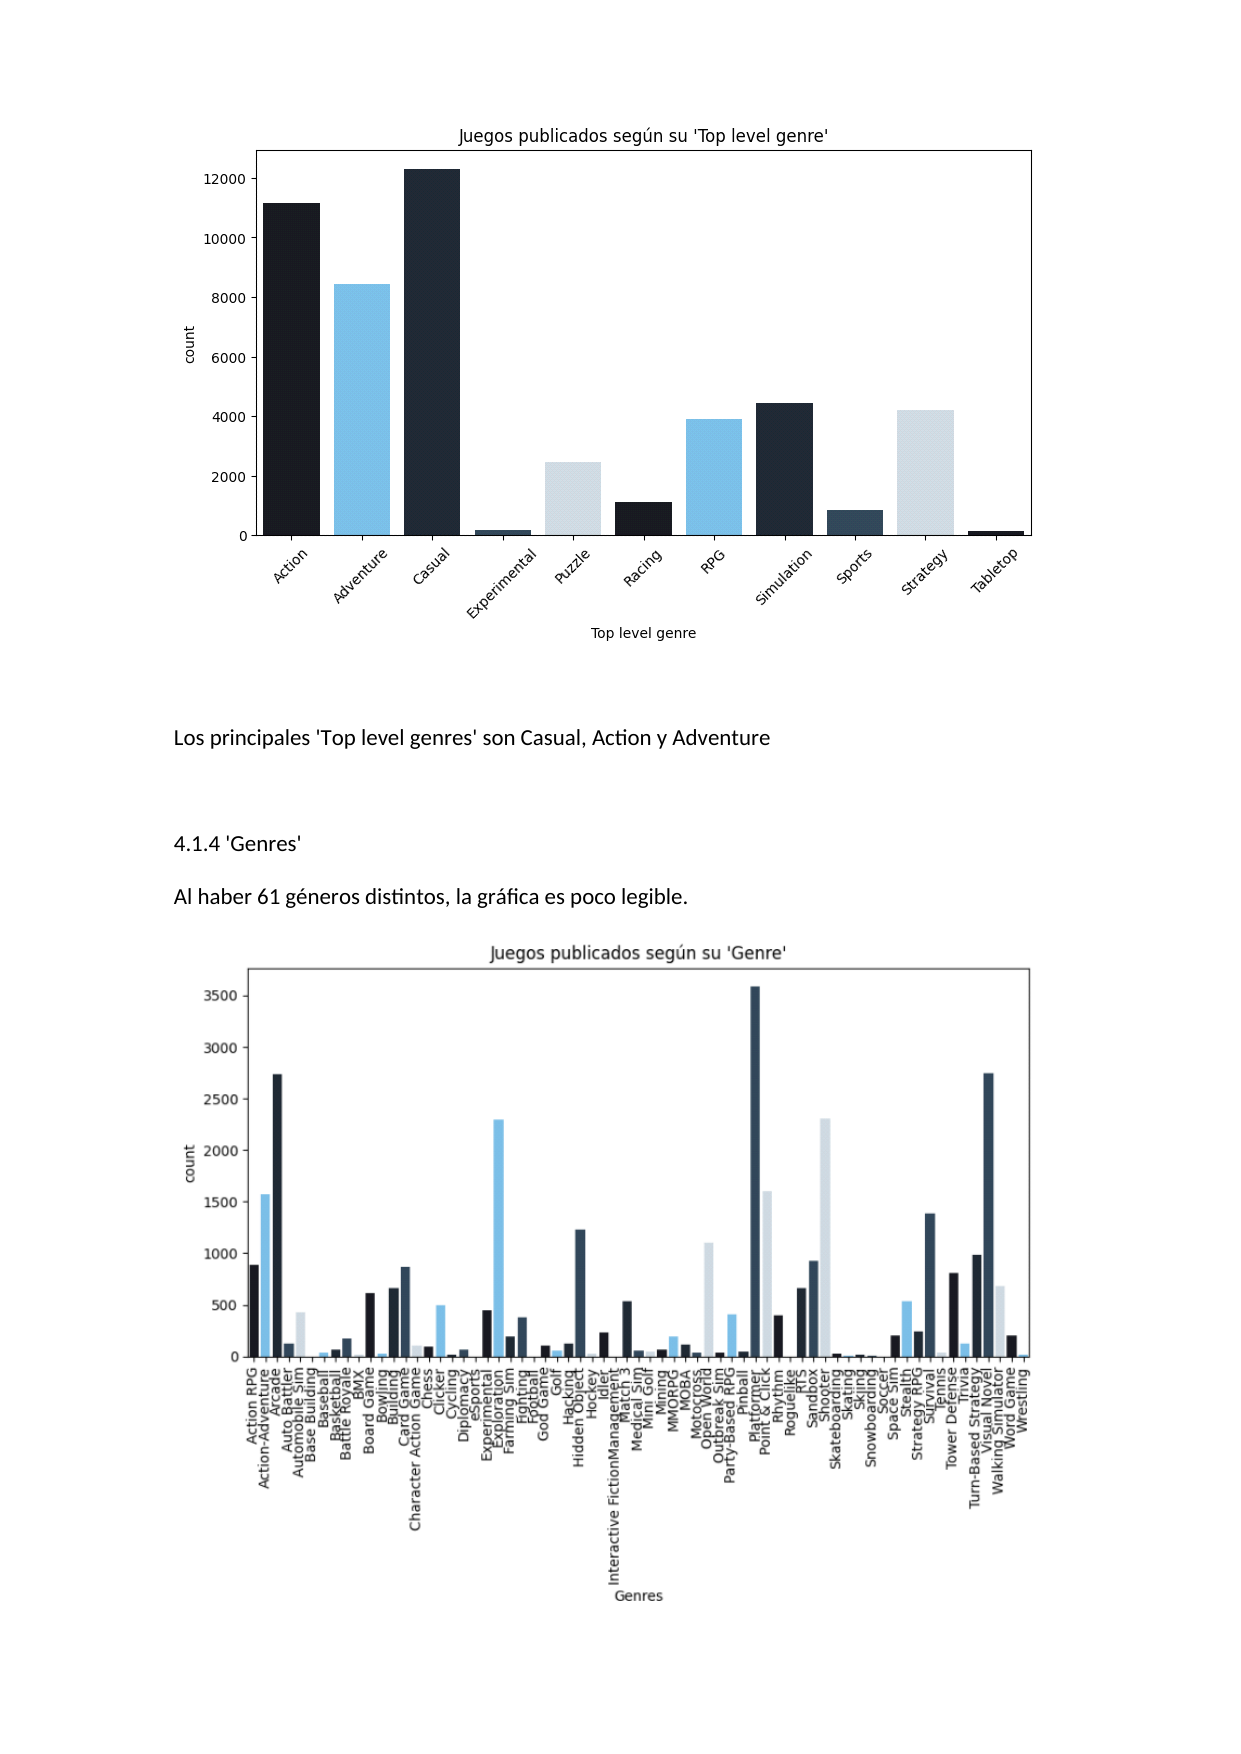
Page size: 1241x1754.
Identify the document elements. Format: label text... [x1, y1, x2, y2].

text Al haber 61 géneros distintos, la gráfica es poco legible. [174, 882, 1122, 910]
text 4.1.4 'Genres' [174, 829, 1122, 857]
text Los principales 'Top level genres' son Casual, Action y Adventure [174, 723, 1122, 751]
